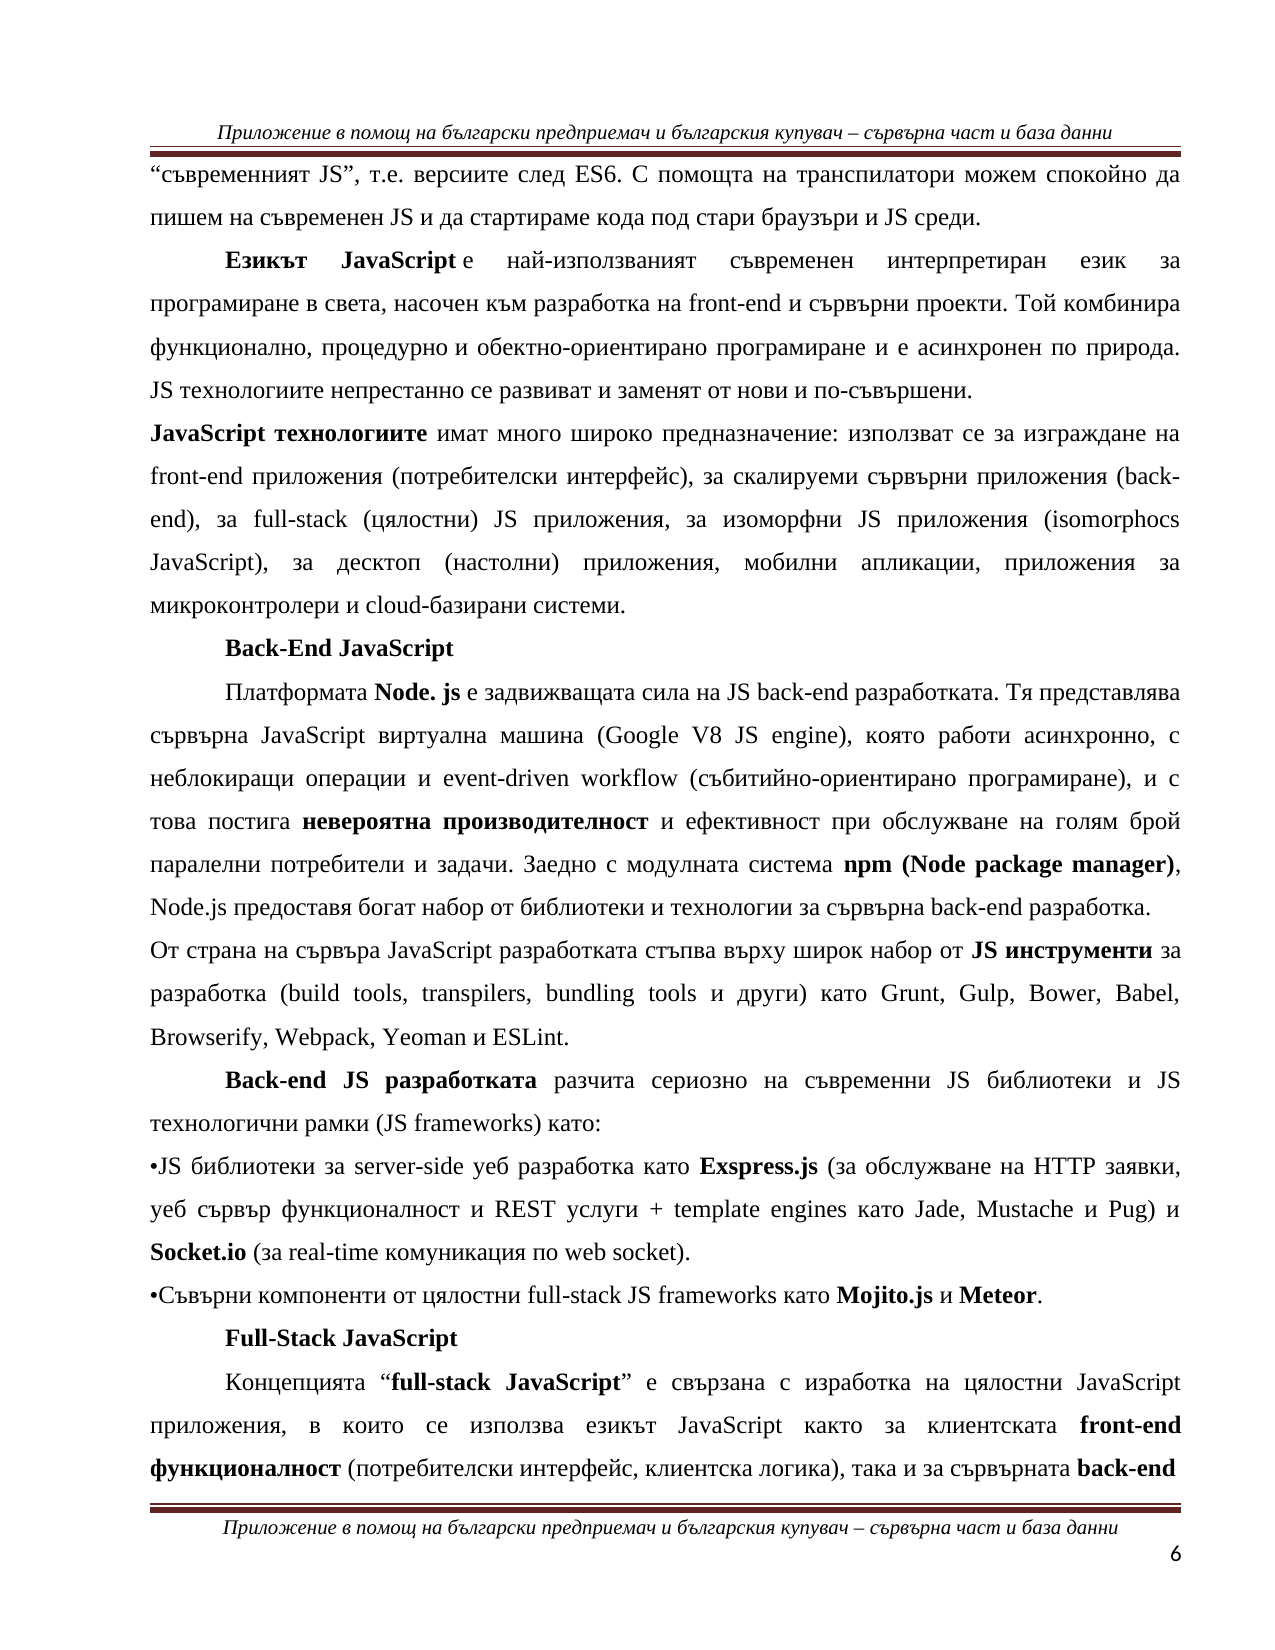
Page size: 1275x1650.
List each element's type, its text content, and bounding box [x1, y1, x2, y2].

subtitle Full-Stack JavaScript [150, 1323, 1181, 1352]
list Съвърни компоненти от цялостни full-stack JS frameworks като Mojito.js и Meteor. [150, 1280, 1181, 1309]
text Back-end JS разработката разчита сериозно на съвременни JS библиотеки и JS технологични рамки (JS frameworks) като: [150, 1065, 1181, 1137]
list JS библиотеки за server-side уеб разработка като Exspress.js (за обслужване на HTTP заявки, уеб сървър функционалност и REST услуги + template engines като Jade, Mustache и Pug) и Socket.io (за real-time комуникация по web socket). [150, 1151, 1181, 1266]
text “съвременният JS”, т.е. версиите след ES6. С помощта на транспилатори можем спокойно да пишем на съвременен JS и да стартираме кода под стари браузъри и JS среди. [150, 159, 1181, 231]
text От страна на сървъра JavaScript разработката стъпва върху широк набор от JS инструменти за разработка (build tools, transpilers, bundling tools и други) като Grunt, Gulp, Bower, Babel, Browserify, Webpack, Yeoman и ESLint. [150, 935, 1181, 1050]
text Езикът JavaScript е най-използваният съвременен интерпретиран език за програмиране в света, насочен към разработка на front-end и сървърни проекти. Той комбинира функционално, процедурно и обектно-ориентирано програмиране и е асинхронен по природа. JS технологиите непрестанно се развиват и заменят от нови и по-съвършени. [150, 245, 1181, 403]
list Back-End JavaScript [150, 633, 1181, 662]
list JavaScript технологиите имат много широко предназначение: използват се за изграждане на front-end приложения (потребителски интерфейс), за скалируеми сървърни приложения (back-end), за full-stack (цялостни) JS приложения, за изоморфни JS приложения (isomorphocs JavaScript), за десктоп (настолни) приложения, мобилни апликации, приложения за микроконтролери и cloud-базирани системи. [150, 418, 1181, 619]
text Платформата Node. js е задвижващата сила на JS back-end разработката. Тя представлява сървърна JavaScript виртуална машина (Google V8 JS engine), която работи асинхронно, с неблокиращи операции и event-driven workflow (събитийно-ориентирано програмиране), и с това постига невероятна производителност и ефективност при обслужване на голям брой паралелни потребители и задачи. Заедно с модулната система npm (Node package manager), Node.js предоставя богат набор от библиотеки и технологии за сървърна back-end разработка. [150, 677, 1181, 921]
text Концепцията “full-stack JavaScript” e свързана с изработка на цялостни JavaScript приложения, в които се използва езикът JavaScript както за клиентската front-end функционалност (потребителски интерфейс, клиентска логика), така и за сървърната back-end [150, 1367, 1181, 1482]
